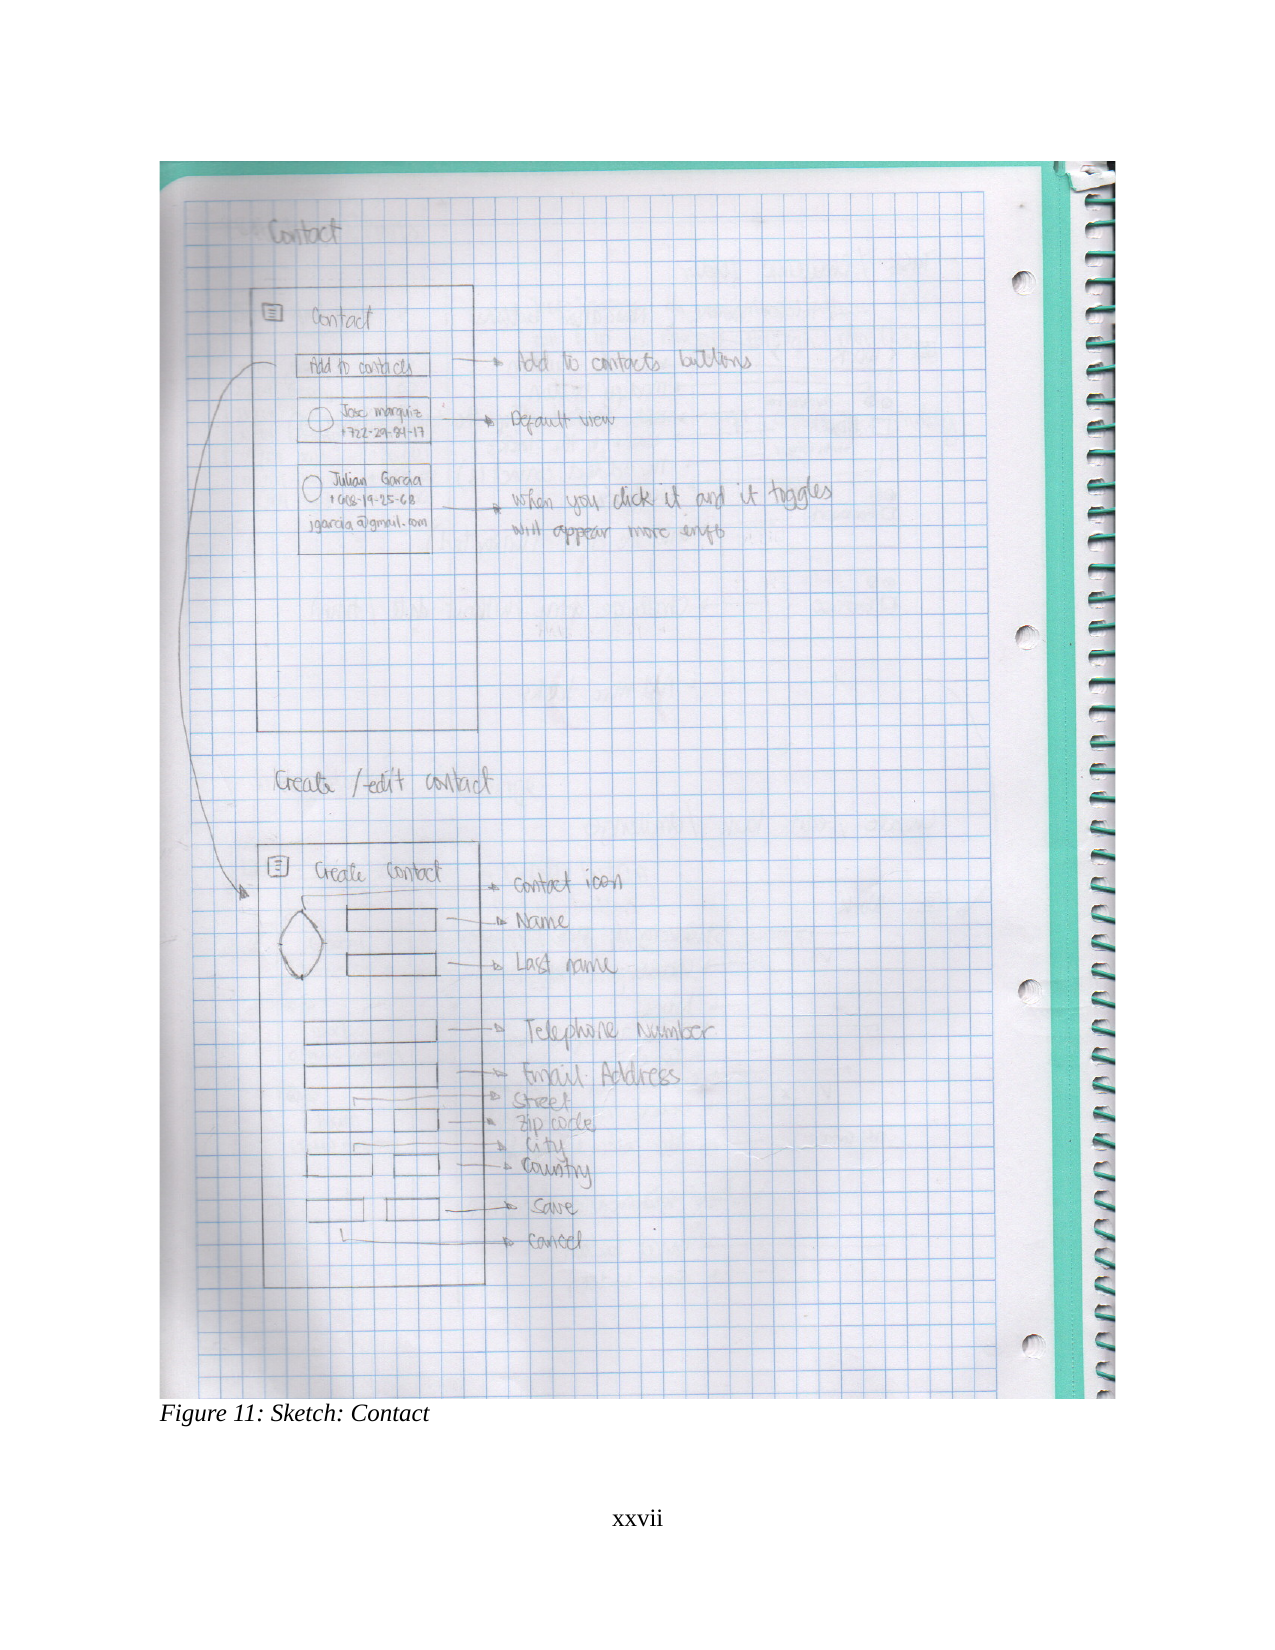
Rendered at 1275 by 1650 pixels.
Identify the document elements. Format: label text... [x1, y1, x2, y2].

text Figure 11: Sketch: Contact [159, 1399, 1116, 1427]
picture [159, 161, 1116, 1399]
